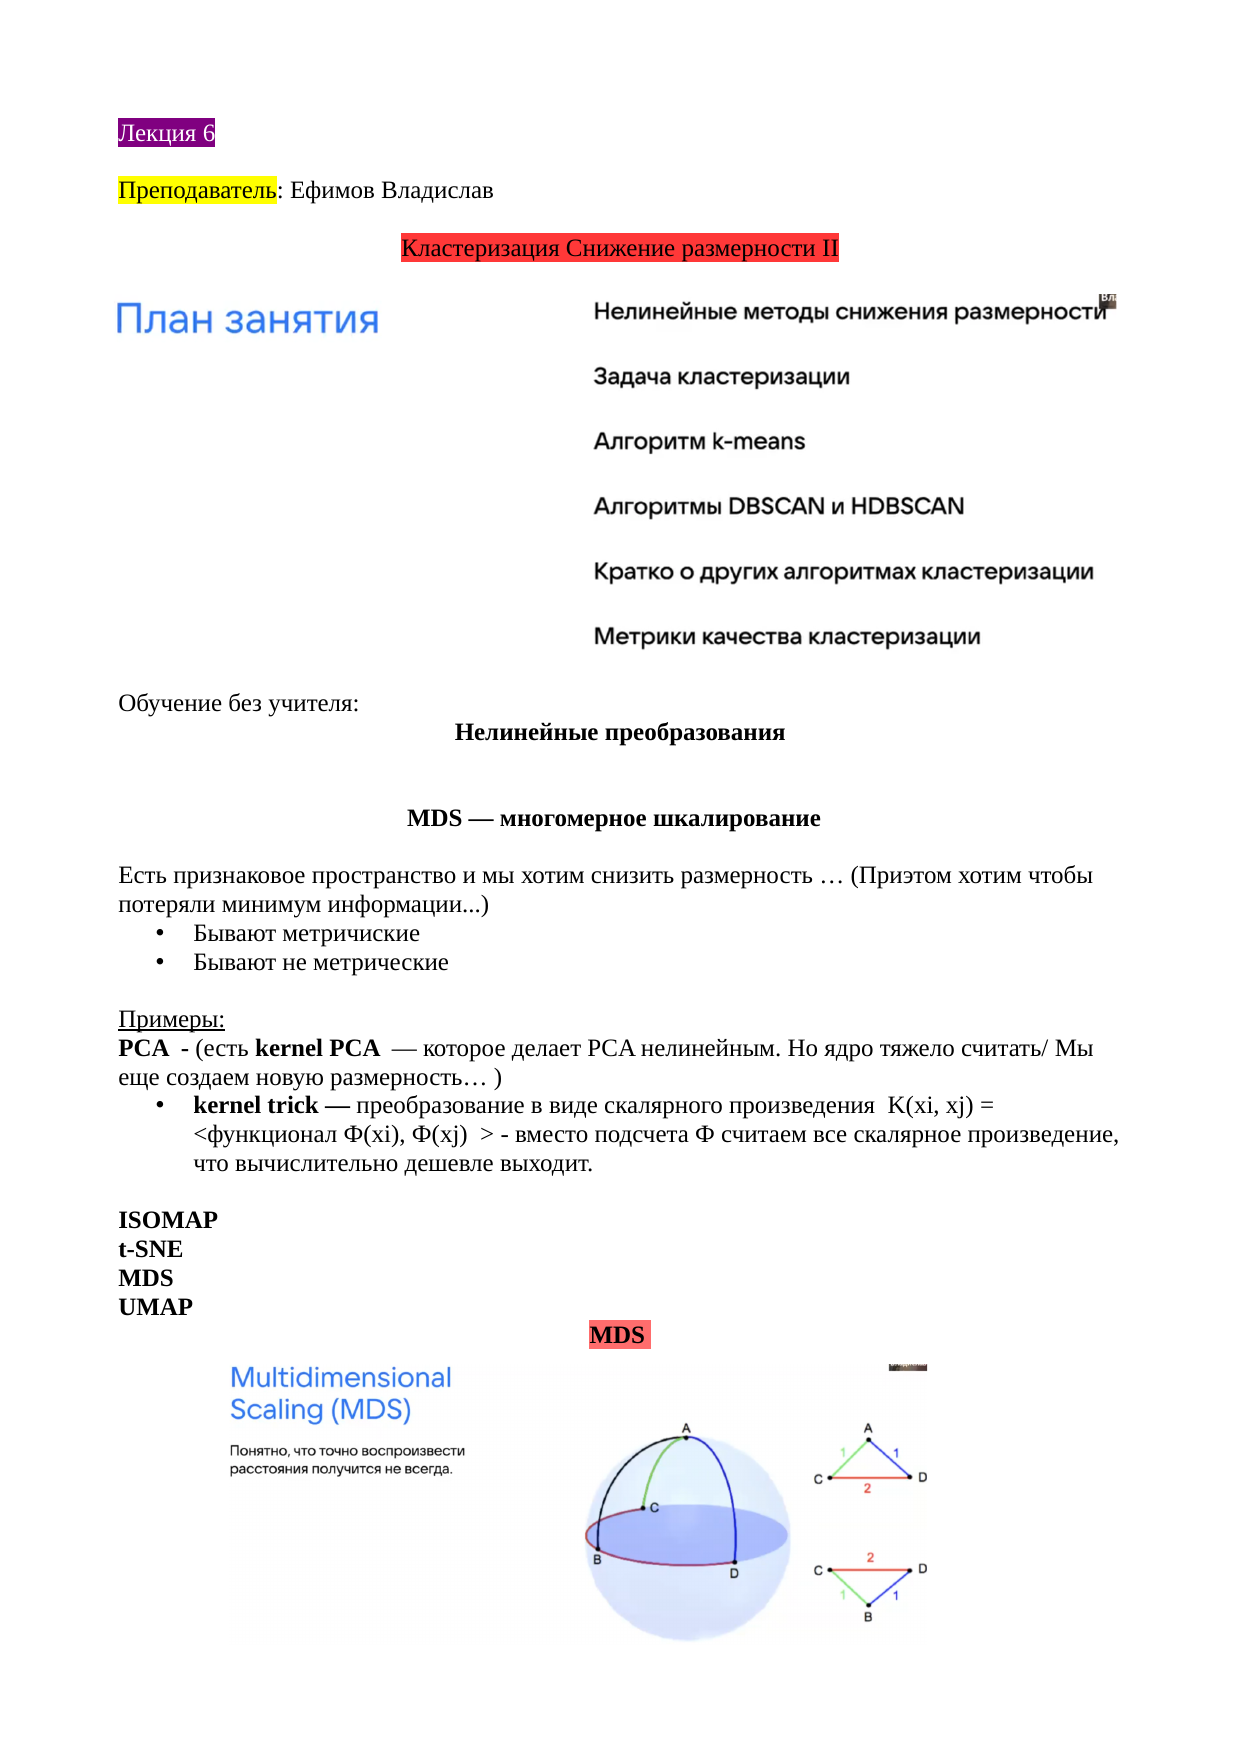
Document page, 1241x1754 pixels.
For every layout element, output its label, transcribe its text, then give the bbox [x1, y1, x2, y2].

text Есть признаковое пространство и мы хотим снизить размерность … (Приэтом хотим чтобы потеряли минимум информации...) [118, 860, 1122, 918]
text MDS — многомерное шкалирование [118, 803, 1122, 832]
picture [228, 1364, 928, 1645]
text ISOMAP [118, 1205, 1122, 1234]
text Примеры: [118, 1004, 1122, 1033]
text Нелинейные преобразования [118, 717, 1122, 745]
text MDS [118, 1263, 1122, 1292]
text PCA - (есть kernel PCA — которое делает PCA нелинейным. Но ядро тяжело считать/ Мы еще создаем новую размерность… ) [118, 1033, 1122, 1090]
list kernel trick — преобразование в виде скалярного произведения K(xi, xj) = <функционал Ф(xi), Ф(xj) > - вместо подсчета Ф считаем все скалярное произведение, что вычислительно дешевле выходит. [156, 1090, 1122, 1177]
text UMAP [118, 1292, 1122, 1320]
list Бывают метричиские [156, 918, 1122, 947]
list Бывают не метрические [156, 947, 1122, 975]
text MDS [118, 1320, 1122, 1349]
text Обучение без учителя: [118, 688, 1122, 717]
text Кластеризация Снижение размерности II [118, 233, 1122, 262]
text t-SNE [118, 1234, 1122, 1263]
picture [112, 294, 1117, 659]
text Преподаватель: Ефимов Владислав [118, 176, 1122, 204]
text Лекция 6 [118, 118, 1122, 147]
